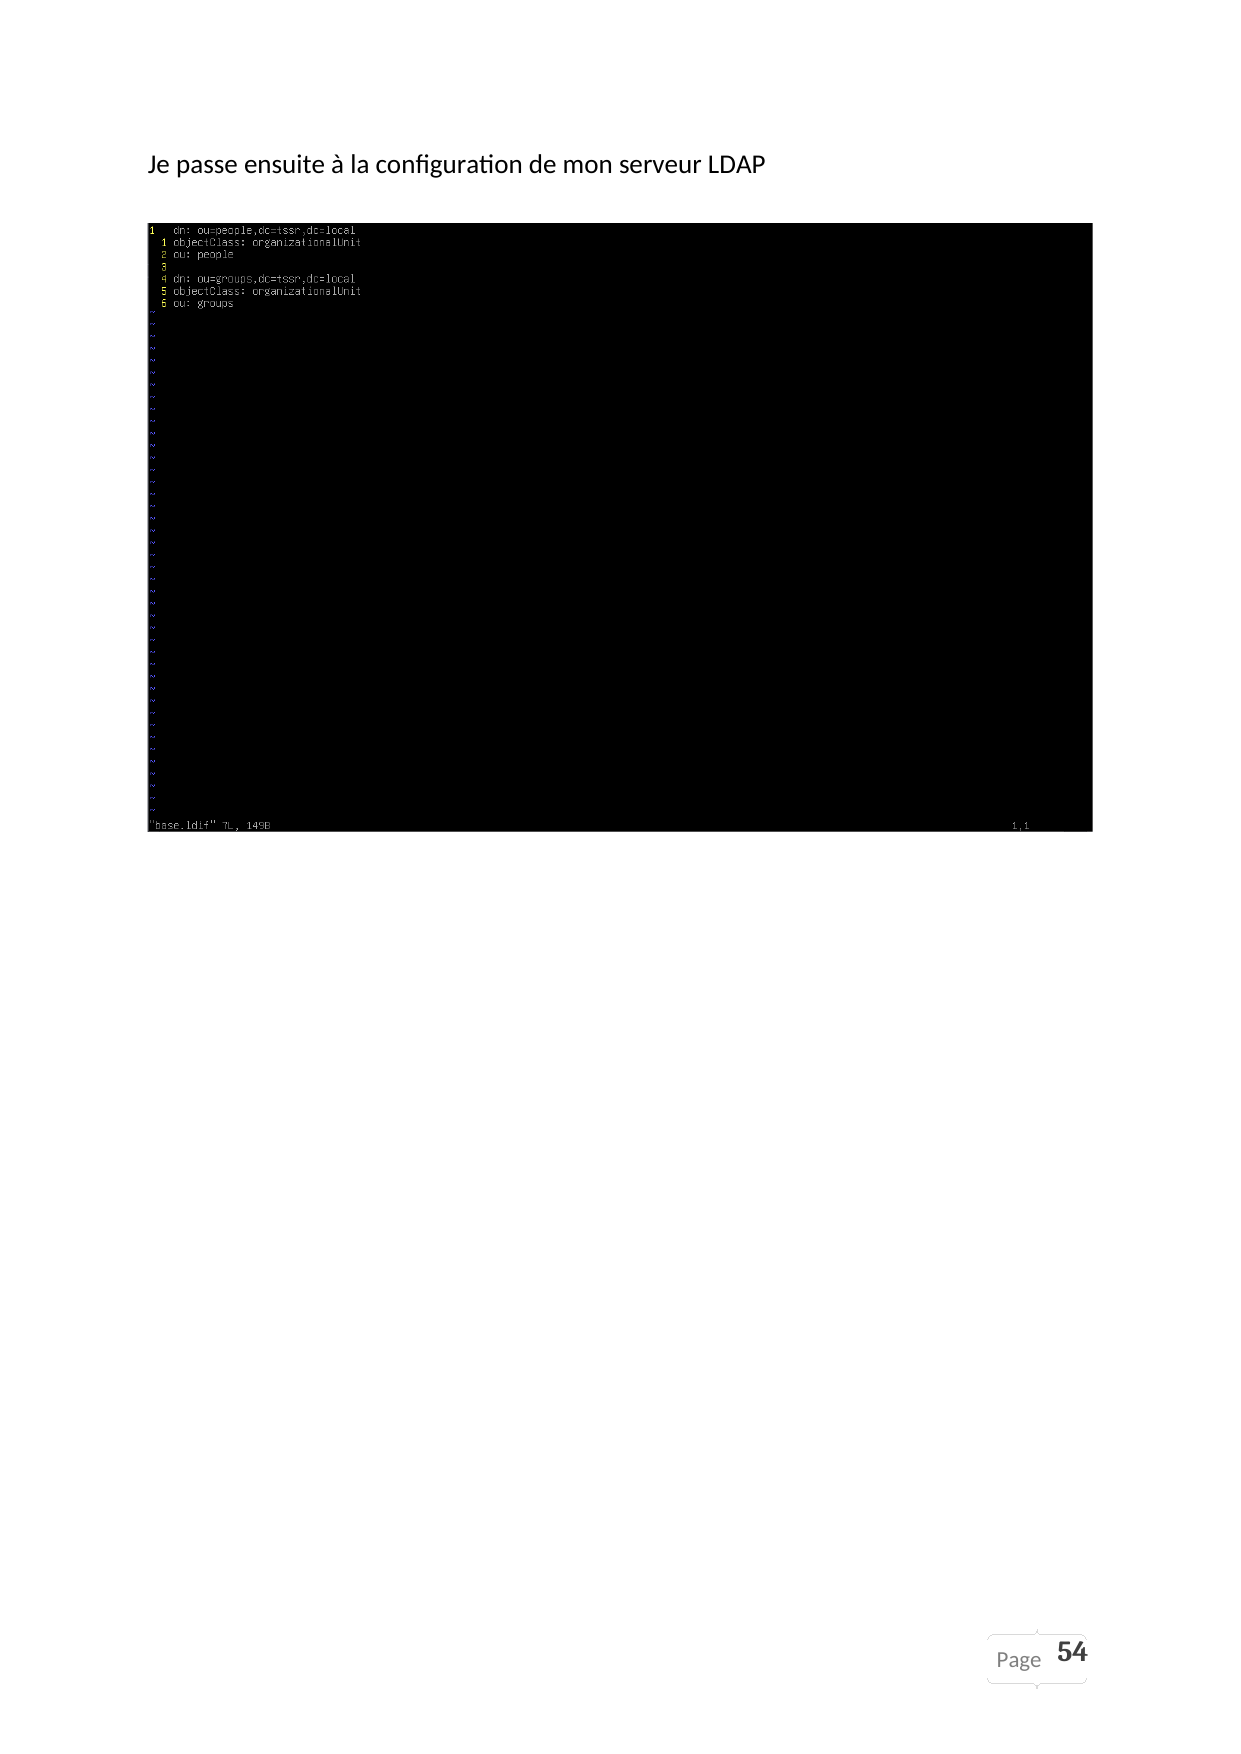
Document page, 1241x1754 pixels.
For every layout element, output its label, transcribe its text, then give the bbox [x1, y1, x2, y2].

text [148, 832, 1093, 907]
text Je passe ensuite à la configuration de mon serveur LDAP [148, 148, 1093, 223]
picture [147, 223, 1093, 832]
